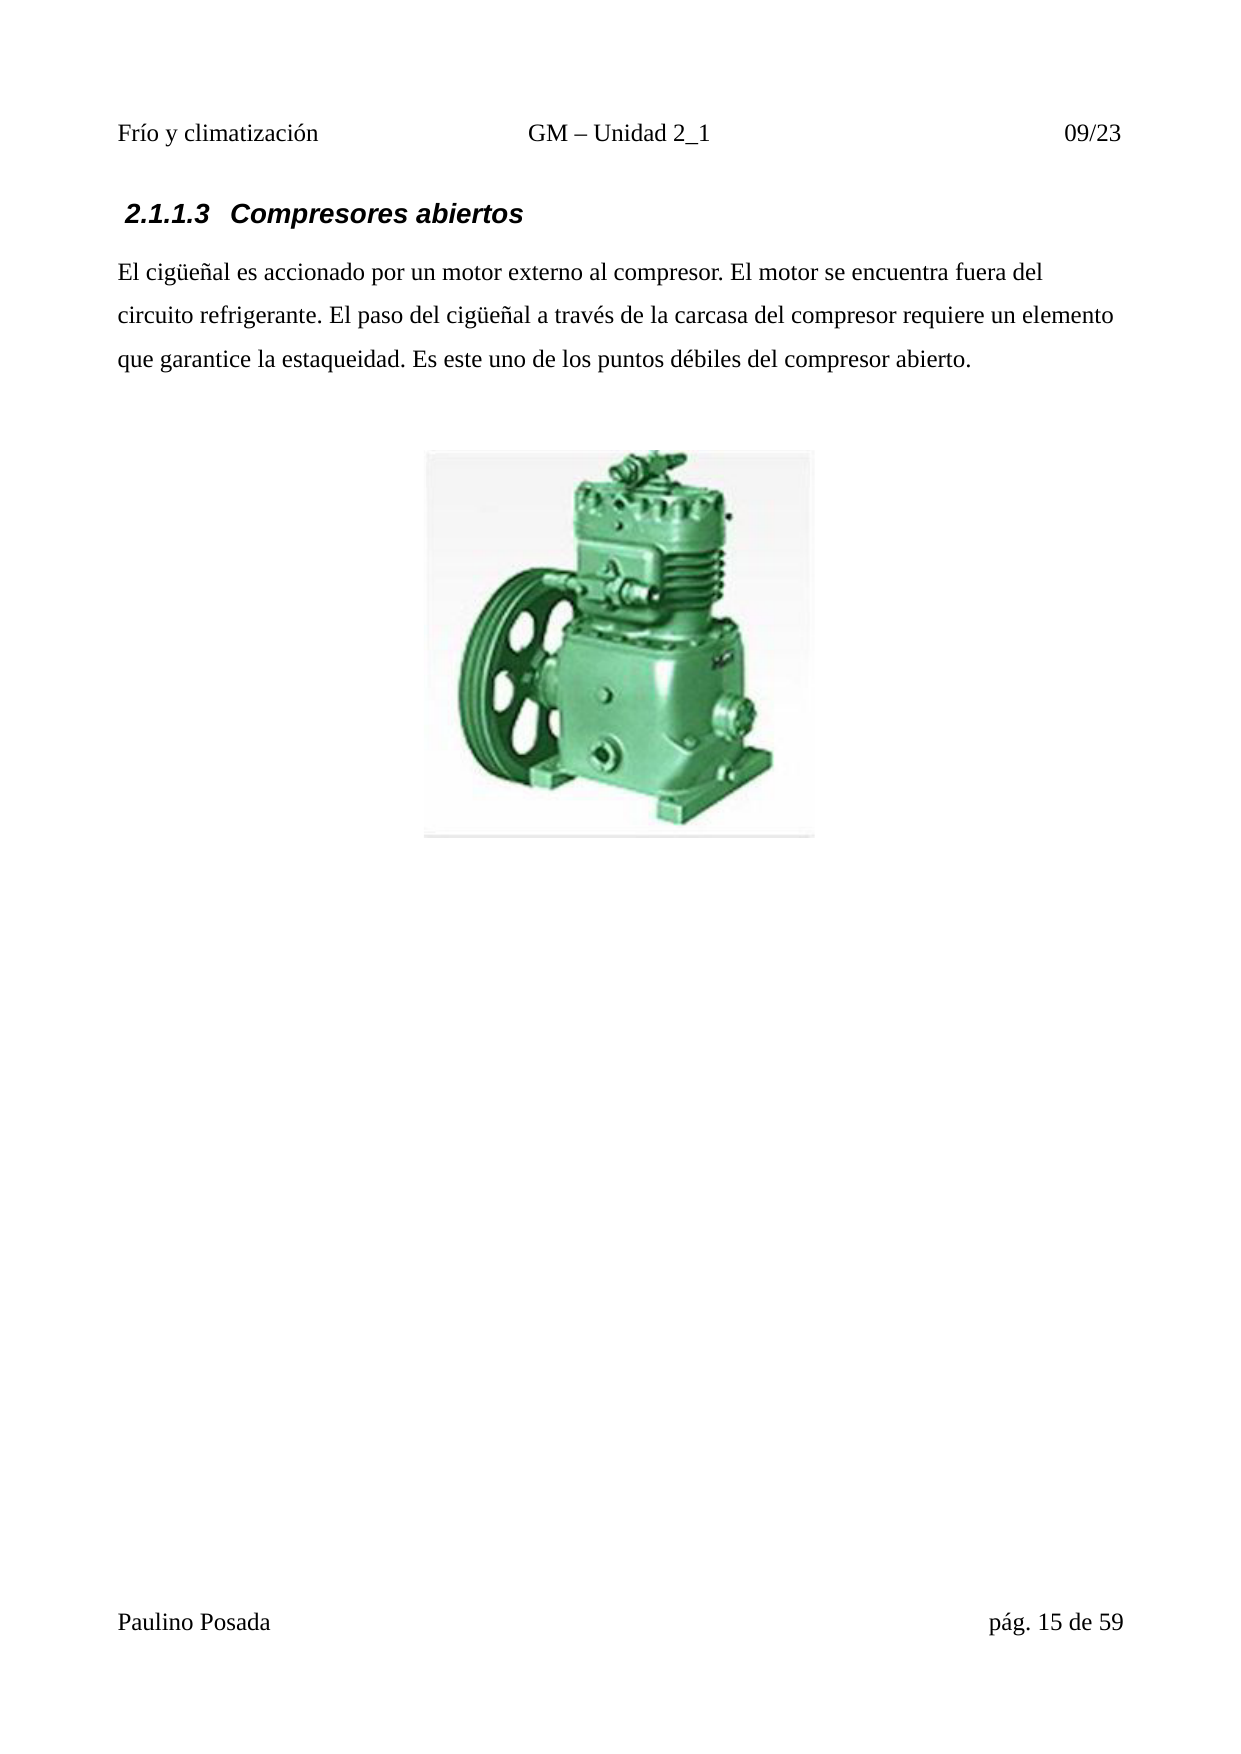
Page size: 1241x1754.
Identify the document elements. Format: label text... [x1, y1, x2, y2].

picture [423, 450, 815, 838]
text El cigüeñal es accionado por un motor externo al compresor. El motor se encuentra fuera del circuito refrigerante. El paso del cigüeñal a través de la carcasa del compresor requiere un elemento que garantice la estaqueidad. Es este uno de los puntos débiles del compresor abierto. [117, 257, 1123, 372]
subtitle Compresores abiertos [117, 197, 1123, 229]
